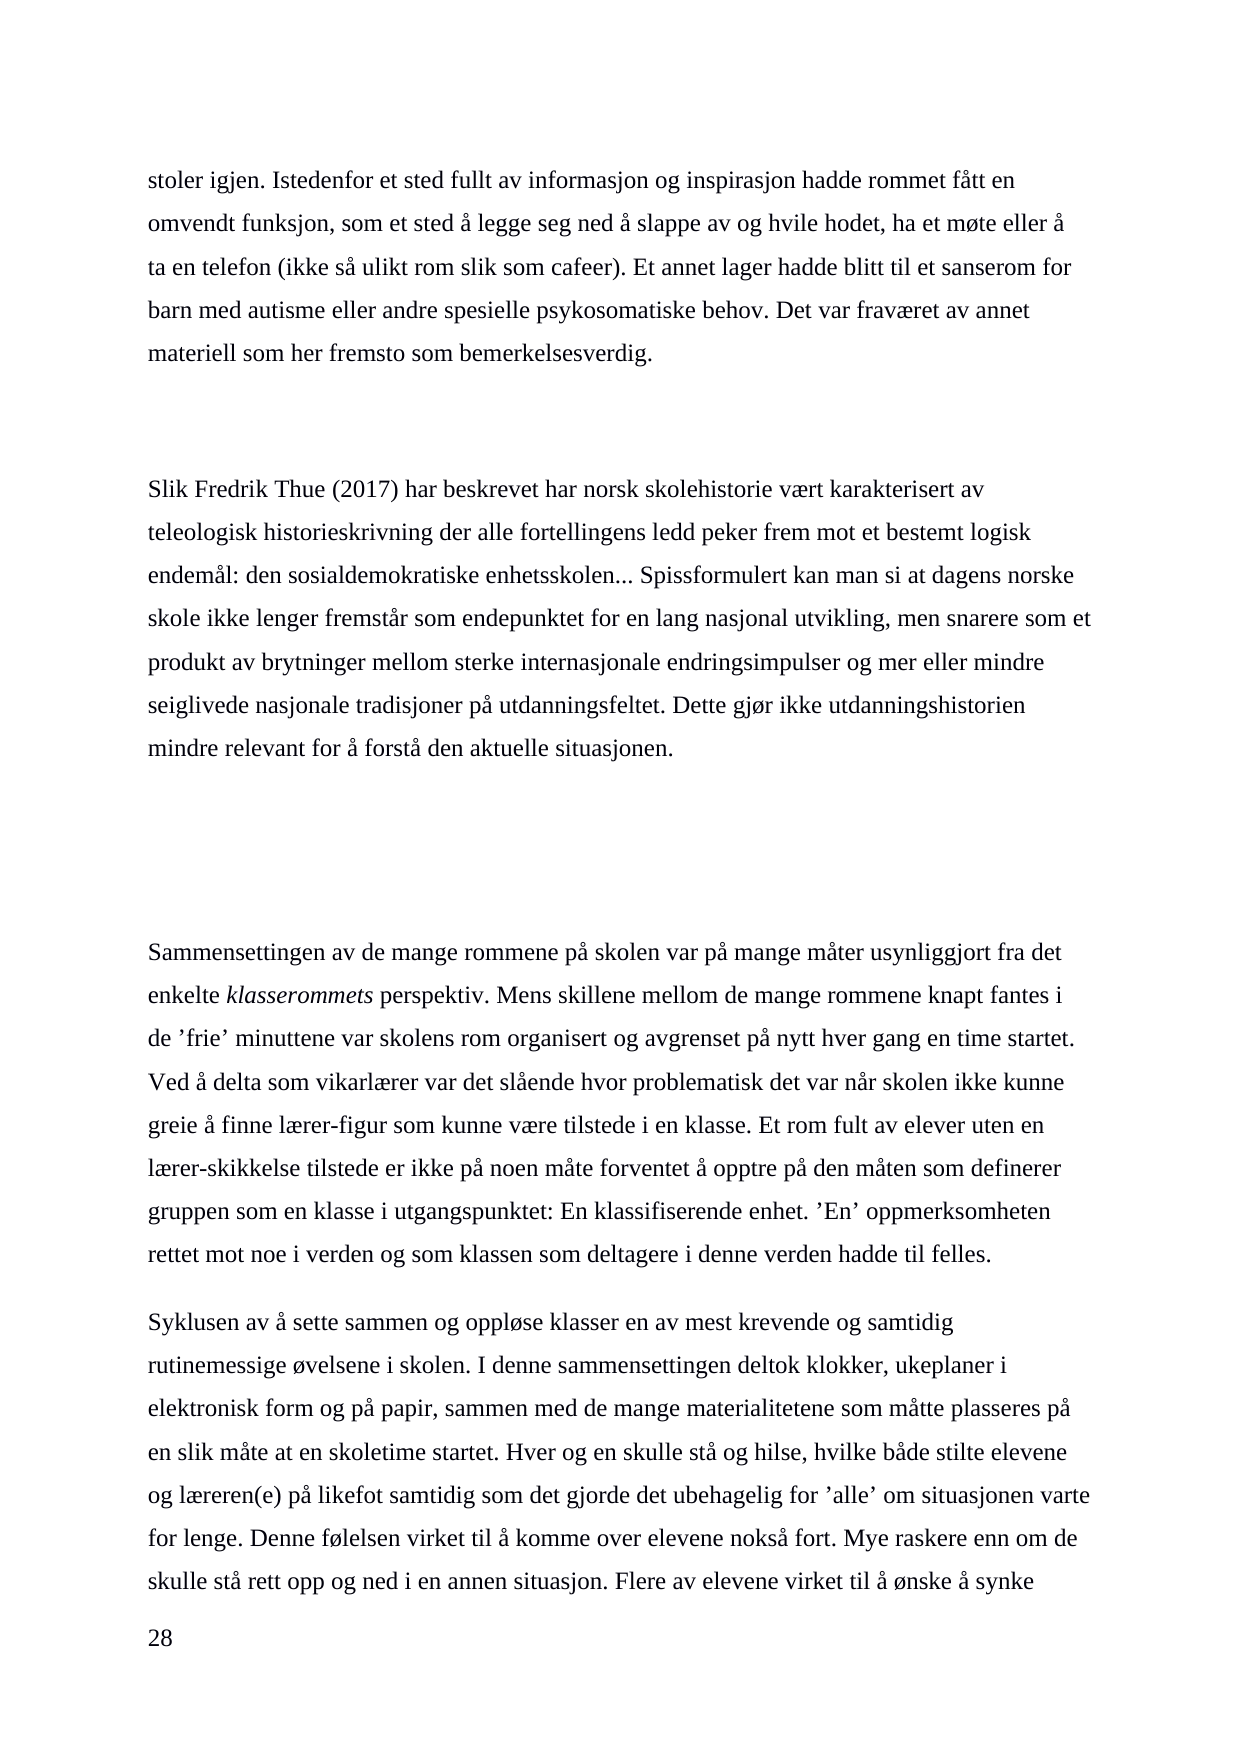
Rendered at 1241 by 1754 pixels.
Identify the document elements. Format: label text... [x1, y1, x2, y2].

text Slik Fredrik Thue (2017) har beskrevet har norsk skolehistorie vært karakterisert av teleologisk historieskrivning der alle fortellingens ledd peker frem mot et bestemt logisk endemål: den sosialdemokratiske enhetsskolen... Spissformulert kan man si at dagens norske skole ikke lenger fremstår som endepunktet for en lang nasjonal utvikling, men snarere som et produkt av brytninger mellom sterke internasjonale endringsimpulser og mer eller mindre seiglivede nasjonale tradisjoner på utdanningsfeltet. Dette gjør ikke utdanningshistorien mindre relevant for å forstå den aktuelle situasjonen. [148, 474, 1092, 762]
text Syklusen av å sette sammen og oppløse klasser en av mest krevende og samtidig rutinemessige øvelsene i skolen. I denne sammensettingen deltok klokker, ukeplaner i elektronisk form og på papir, sammen med de mange materialitetene som måtte plasseres på en slik måte at en skoletime startet. Hver og en skulle stå og hilse, hvilke både stilte elevene og læreren(e) på likefot samtidig som det gjorde det ubehagelig for ’alle’ om situasjonen varte for lenge. Denne følelsen virket til å komme over elevene nokså fort. Mye raskere enn om de skulle stå rett opp og ned i en annen situasjon. Flere av elevene virket til å ønske å synke [148, 1307, 1092, 1595]
text Sammensettingen av de mange rommene på skolen var på mange måter usynliggjort fra det enkelte klasserommets perspektiv. Mens skillene mellom de mange rommene knapt fantes i de ’frie’ minuttene var skolens rom organisert og avgrenset på nytt hver gang en time startet. Ved å delta som vikarlærer var det slående hvor problematisk det var når skolen ikke kunne greie å finne lærer-figur som kunne være tilstede i en klasse. Et rom fult av elever uten en lærer-skikkelse tilstede er ikke på noen måte forventet å opptre på den måten som definerer gruppen som en klasse i utgangspunktet: En klassifiserende enhet. ’En’ oppmerksomheten rettet mot noe i verden og som klassen som deltagere i denne verden hadde til felles. [148, 937, 1092, 1268]
text stoler igjen. Istedenfor et sted fullt av informasjon og inspirasjon hadde rommet fått en omvendt funksjon, som et sted å legge seg ned å slappe av og hvile hodet, ha et møte eller å ta en telefon (ikke så ulikt rom slik som cafeer). Et annet lager hadde blitt til et sanserom for barn med autisme eller andre spesielle psykosomatiske behov. Det var fraværet av annet materiell som her fremsto som bemerkelsesverdig. [148, 165, 1074, 367]
